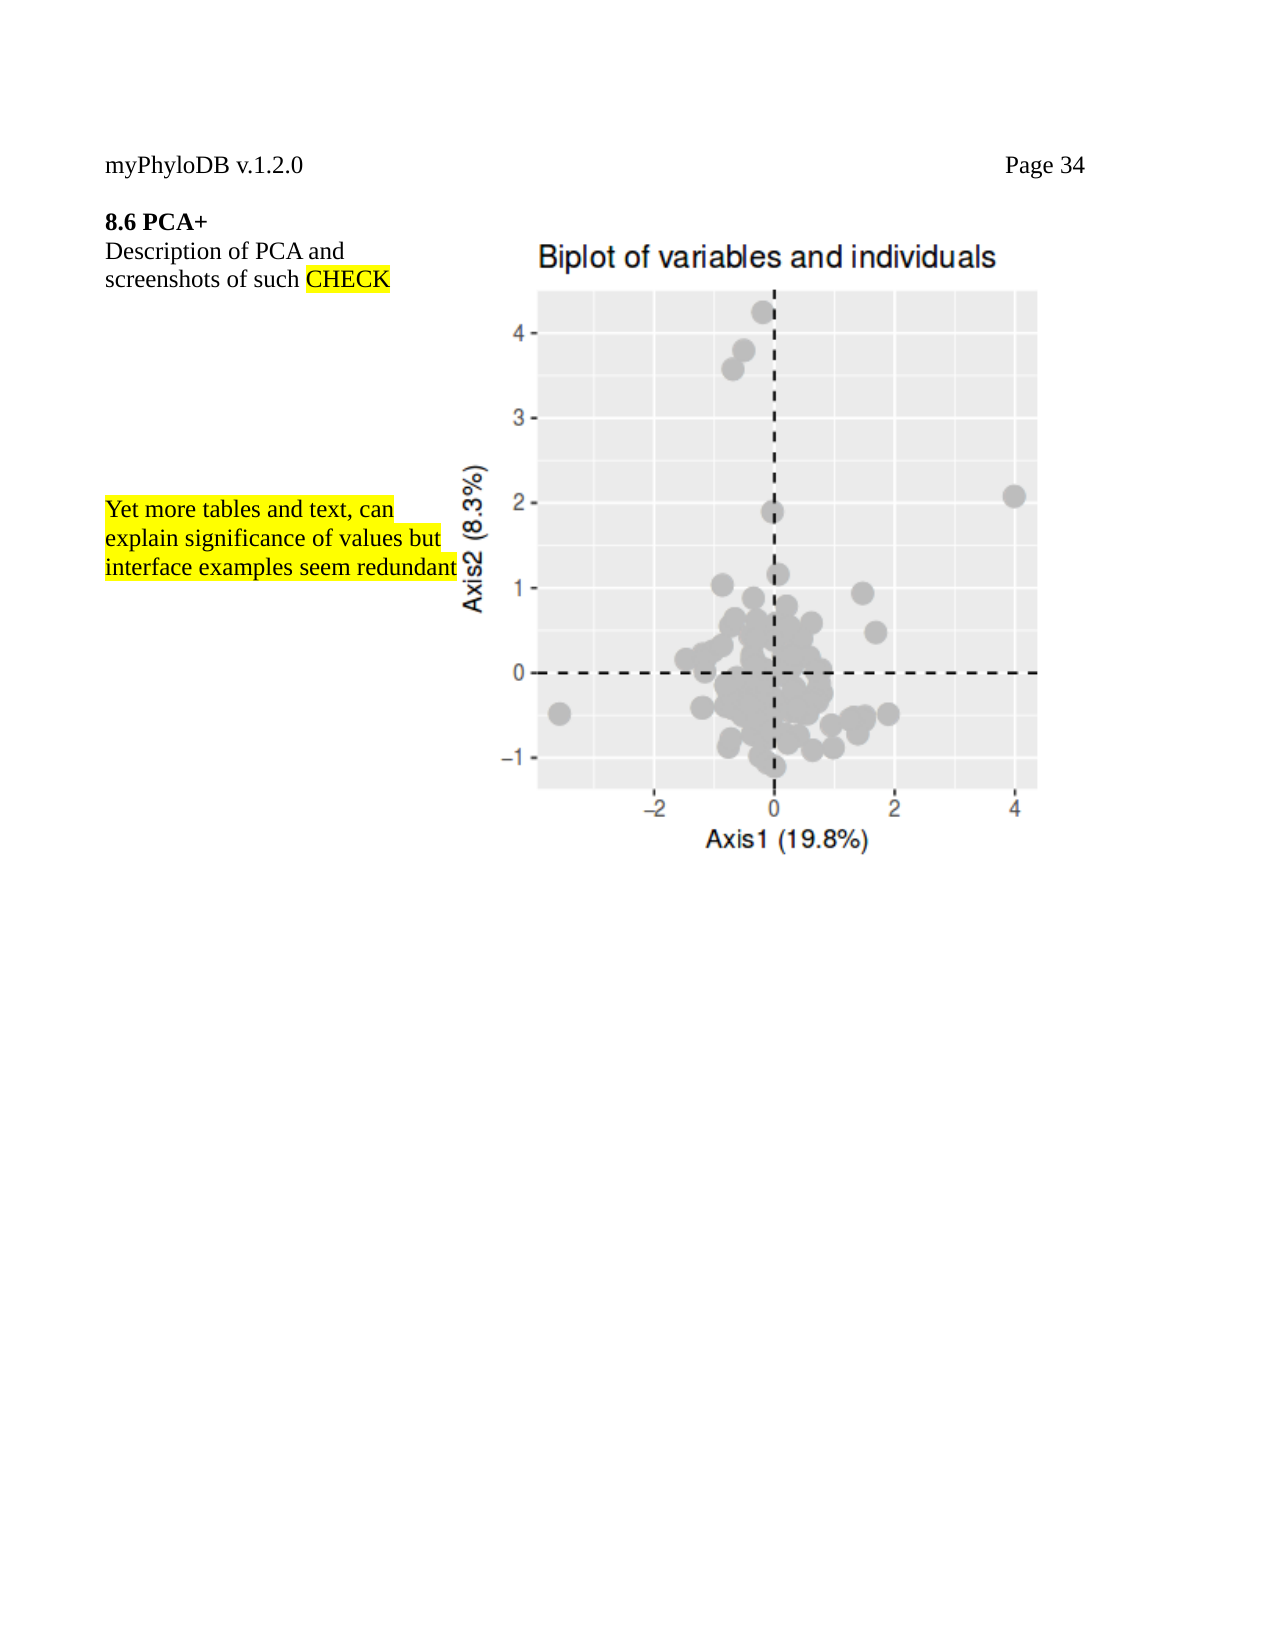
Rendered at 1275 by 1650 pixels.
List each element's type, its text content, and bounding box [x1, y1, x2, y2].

text 8.6 PCA+ [105, 207, 1170, 236]
text Yet more tables and text, can explain significance of values but interface examples seem redundant [105, 494, 459, 581]
picture [459, 237, 1063, 884]
text Description of PCA and screenshots of such CHECK [105, 236, 1170, 293]
text [1063, 494, 1170, 581]
